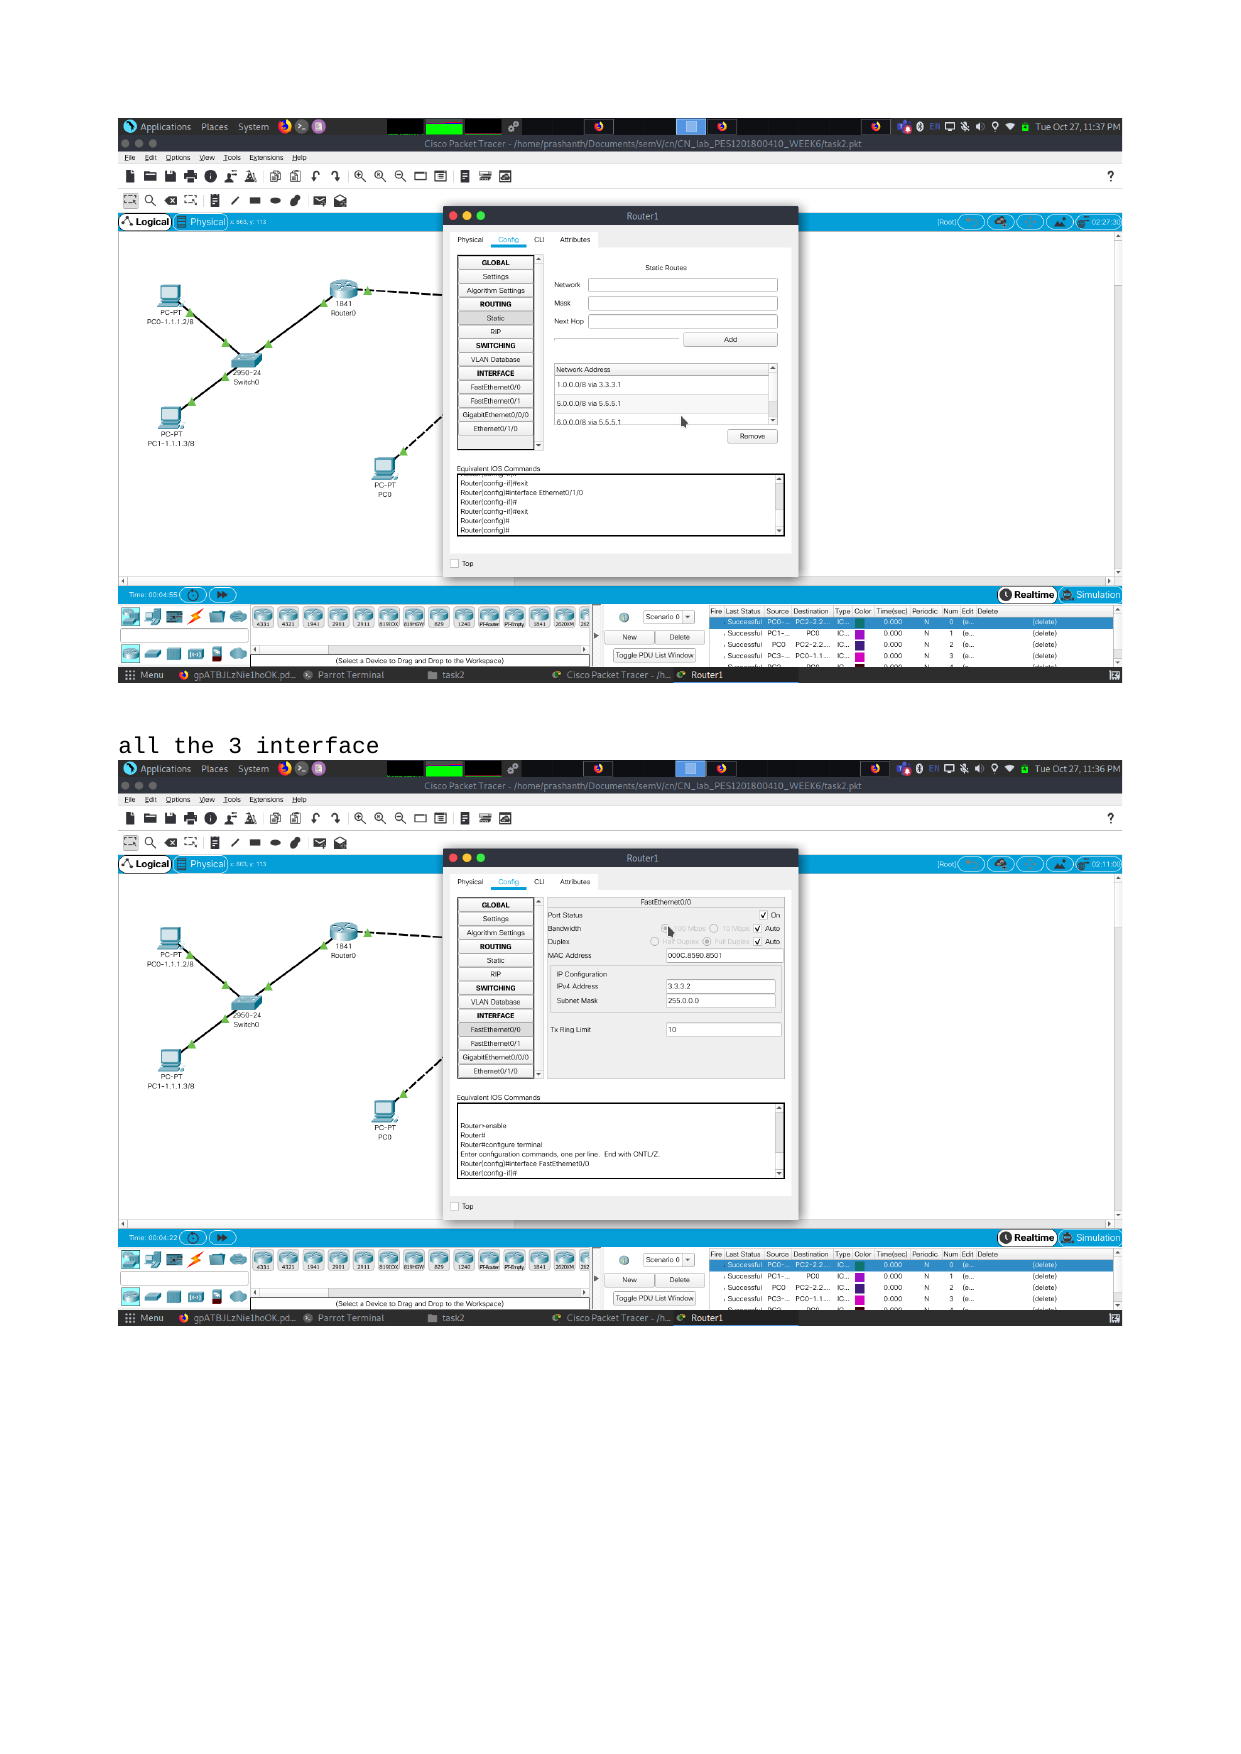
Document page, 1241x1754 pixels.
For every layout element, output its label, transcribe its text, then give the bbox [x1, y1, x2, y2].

picture [1078, 221, 1084, 229]
picture [1064, 1233, 1073, 1242]
picture [996, 217, 1006, 226]
picture [996, 859, 1006, 869]
picture [118, 760, 1123, 1326]
picture [1062, 596, 1073, 600]
picture [118, 118, 1123, 683]
text all the 3 interface [118, 735, 1122, 760]
